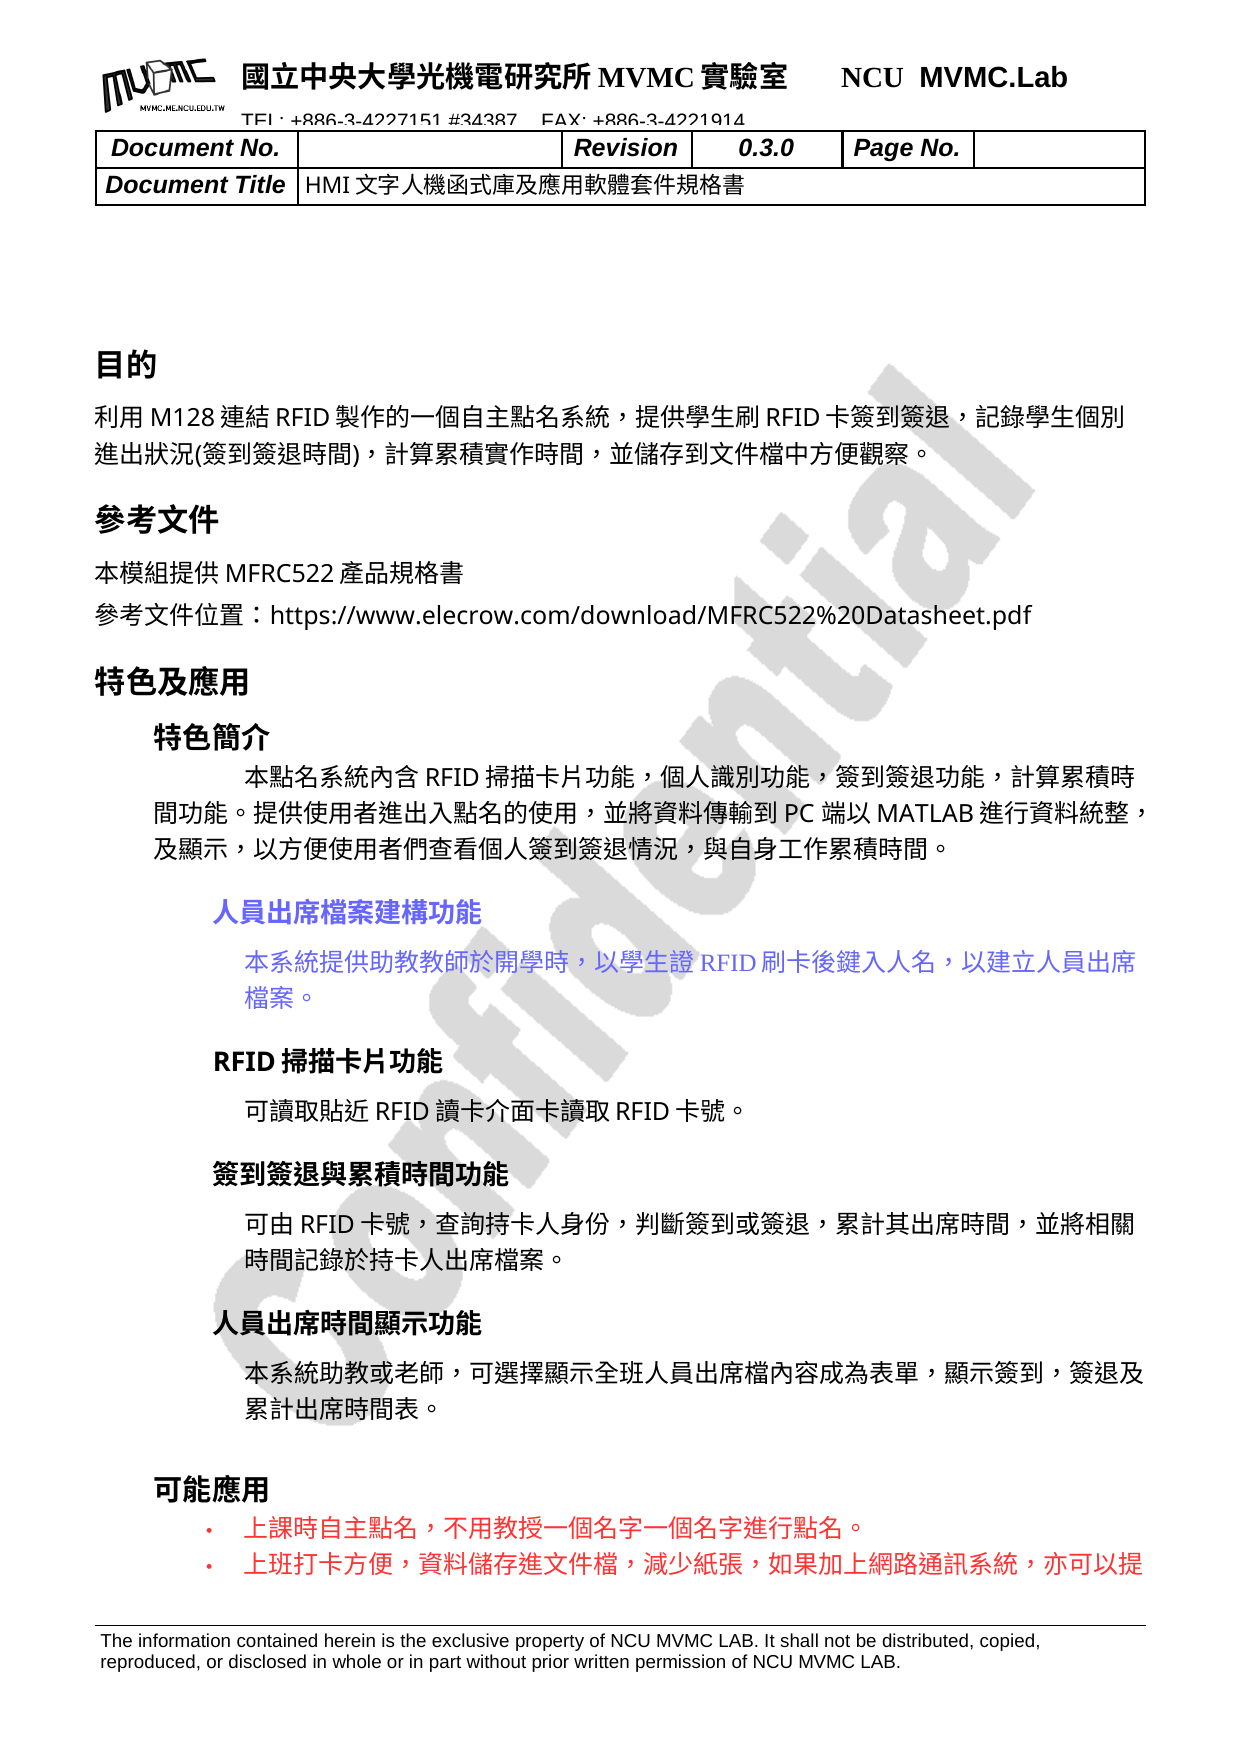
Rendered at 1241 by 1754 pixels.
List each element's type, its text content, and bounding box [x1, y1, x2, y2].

subtitle 參考文件 [94, 495, 1146, 541]
picture [94, 131, 1146, 340]
picture [94, 470, 1146, 495]
list 上班打卡方便，資料儲存進文件檔，減少紙張，如果加上網路通訊系統，亦可以提 [206, 1545, 1146, 1581]
subtitle 目的 [94, 340, 1146, 385]
picture [844, 132, 973, 167]
subtitle 可能應用 [153, 1466, 1146, 1509]
picture [693, 132, 841, 167]
picture [94, 385, 1146, 398]
picture [299, 132, 561, 167]
picture [97, 132, 297, 167]
picture [94, 541, 1146, 553]
subtitle 人員出席時間顯示功能 [213, 1302, 1146, 1341]
picture [97, 169, 297, 204]
subtitle RFID掃描卡片功能 [213, 1040, 1146, 1079]
picture [94, 1626, 1146, 1683]
text 可讀取貼近RFID讀卡介面卡讀取RFID卡號。 [244, 1092, 1146, 1128]
subtitle 簽到簽退與累積時間功能 [213, 1153, 1146, 1192]
text 本系統提供助教教師於開學時，以學生證RFID刷卡後鍵入人名，以建立人員出席檔案。 [244, 942, 1146, 1015]
subtitle 特色簡介 [153, 715, 1146, 757]
picture [94, 589, 1146, 596]
text 本模組提供MFRC522產品規格書 [94, 553, 1146, 589]
picture [299, 169, 1144, 204]
subtitle 特色及應用 [94, 657, 1146, 702]
picture [94, 632, 1146, 657]
text 本點名系統內含RFID掃描卡片功能，個人識別功能，簽到簽退功能，計算累積時間功能。提供使用者進出入點名的使用，並將資料傳輸到PC 端以MATLAB進行資料統整，及顯示，以方便使用者們查看個人簽到簽退情況，與自身工作累積時間。 [153, 757, 1146, 866]
text 利用M128連結RFID製作的一個自主點名系統，提供學生刷RFID卡簽到簽退，記錄學生個別進出狀況(簽到簽退時間)，計算累積實作時間，並儲存到文件檔中方便觀察。 [94, 398, 1146, 470]
list 上課時自主點名，不用教授一個名字一個名字進行點名。 [206, 1509, 1146, 1545]
subtitle 人員出席檔案建構功能 [213, 891, 1146, 930]
text 本系統助教或老師，可選擇顯示全班人員出席檔內容成為表單，顯示簽到，簽退及累計出席時間表。 [244, 1353, 1146, 1426]
picture [563, 132, 691, 167]
picture [975, 132, 1144, 167]
picture [94, 702, 1146, 1625]
picture [94, 47, 1146, 130]
text 可由RFID卡號，查詢持卡人身份，判斷簽到或簽退，累計其出席時間，並將相關時間記錄於持卡人出席檔案。 [244, 1204, 1146, 1277]
text 參考文件位置：https://www.elecrow.com/download/MFRC522%20Datasheet.pdf [94, 596, 1146, 632]
